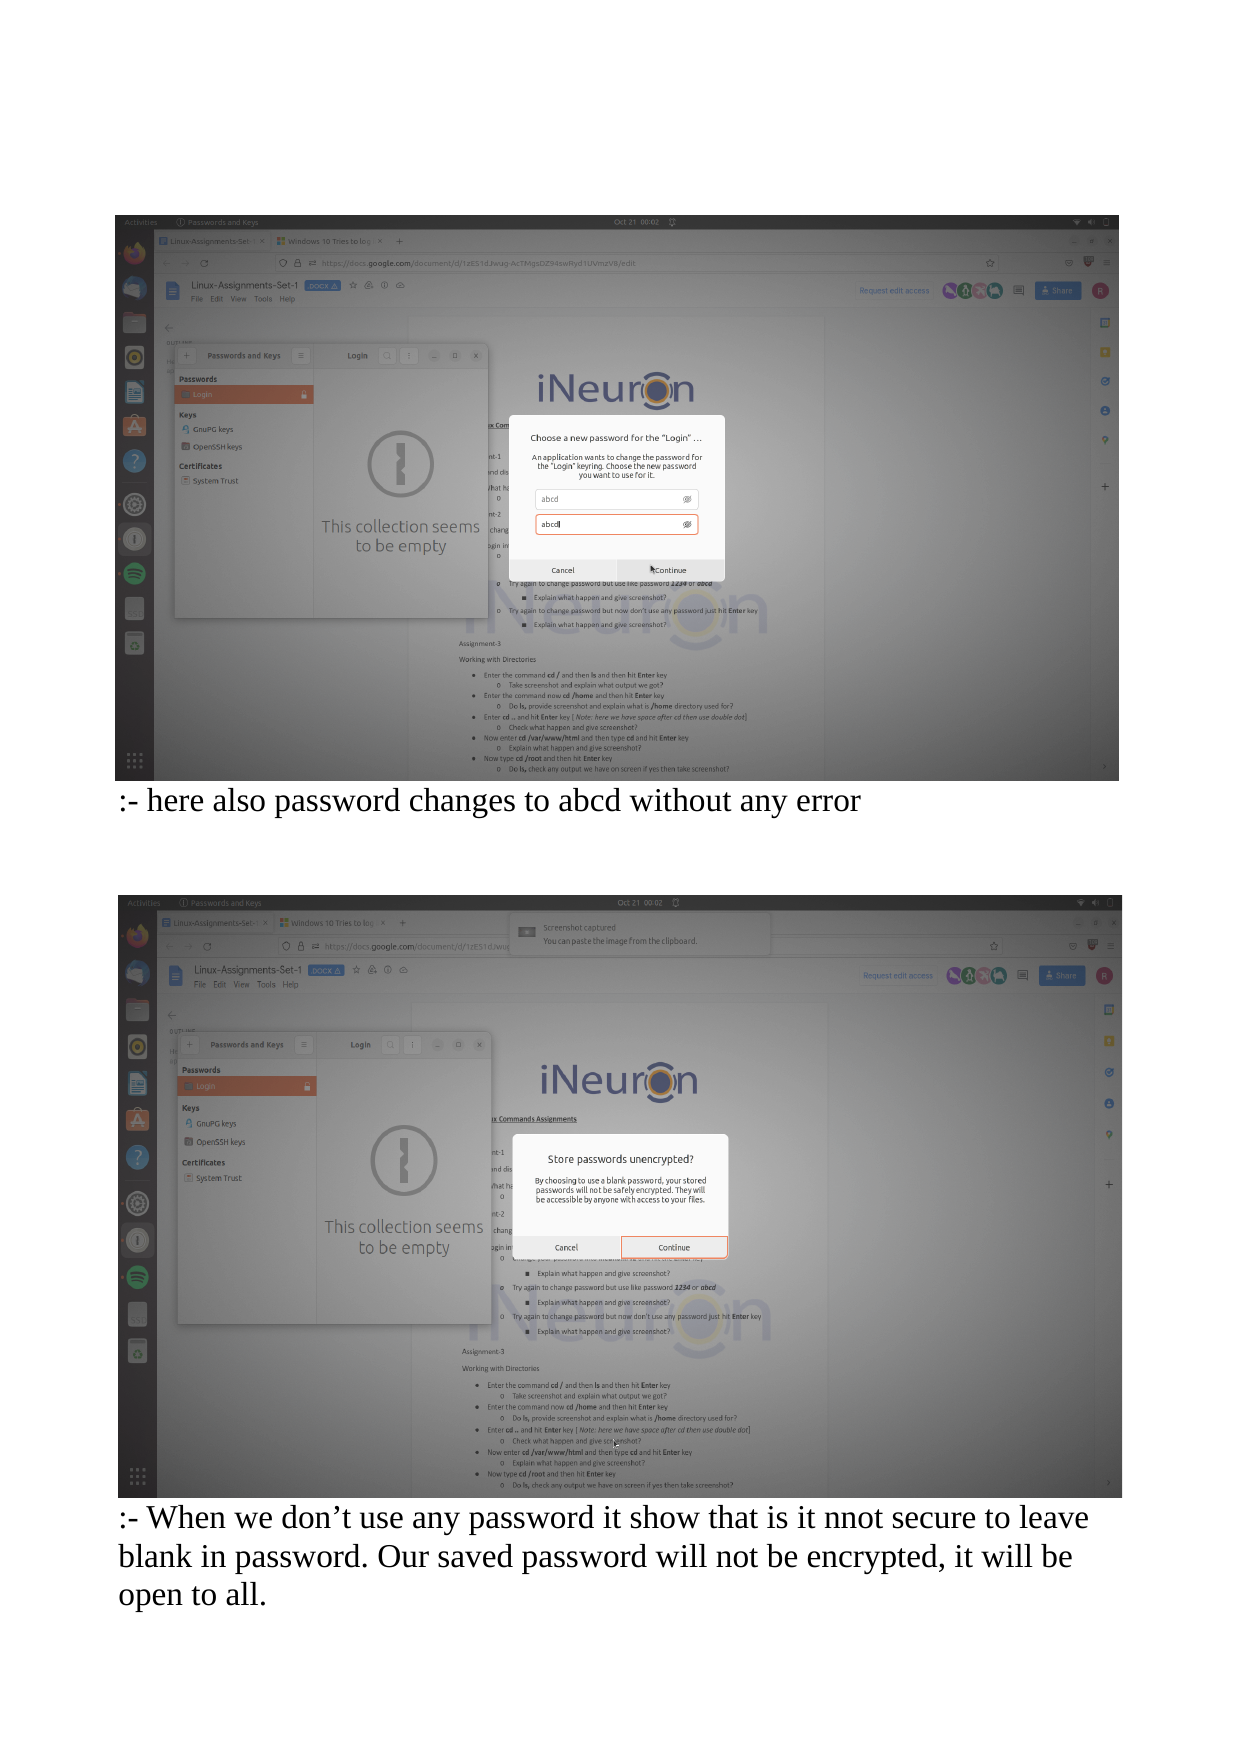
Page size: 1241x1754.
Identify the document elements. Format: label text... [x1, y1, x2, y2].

text :- When we don’t use any password it show that is it nnot secure to leave blank in password. Our saved password will not be encrypted, it will be open to all. [118, 1498, 1122, 1613]
text :- here also password changes to abcd without any error [118, 191, 1122, 819]
picture [118, 895, 1123, 1498]
picture [115, 215, 1119, 781]
